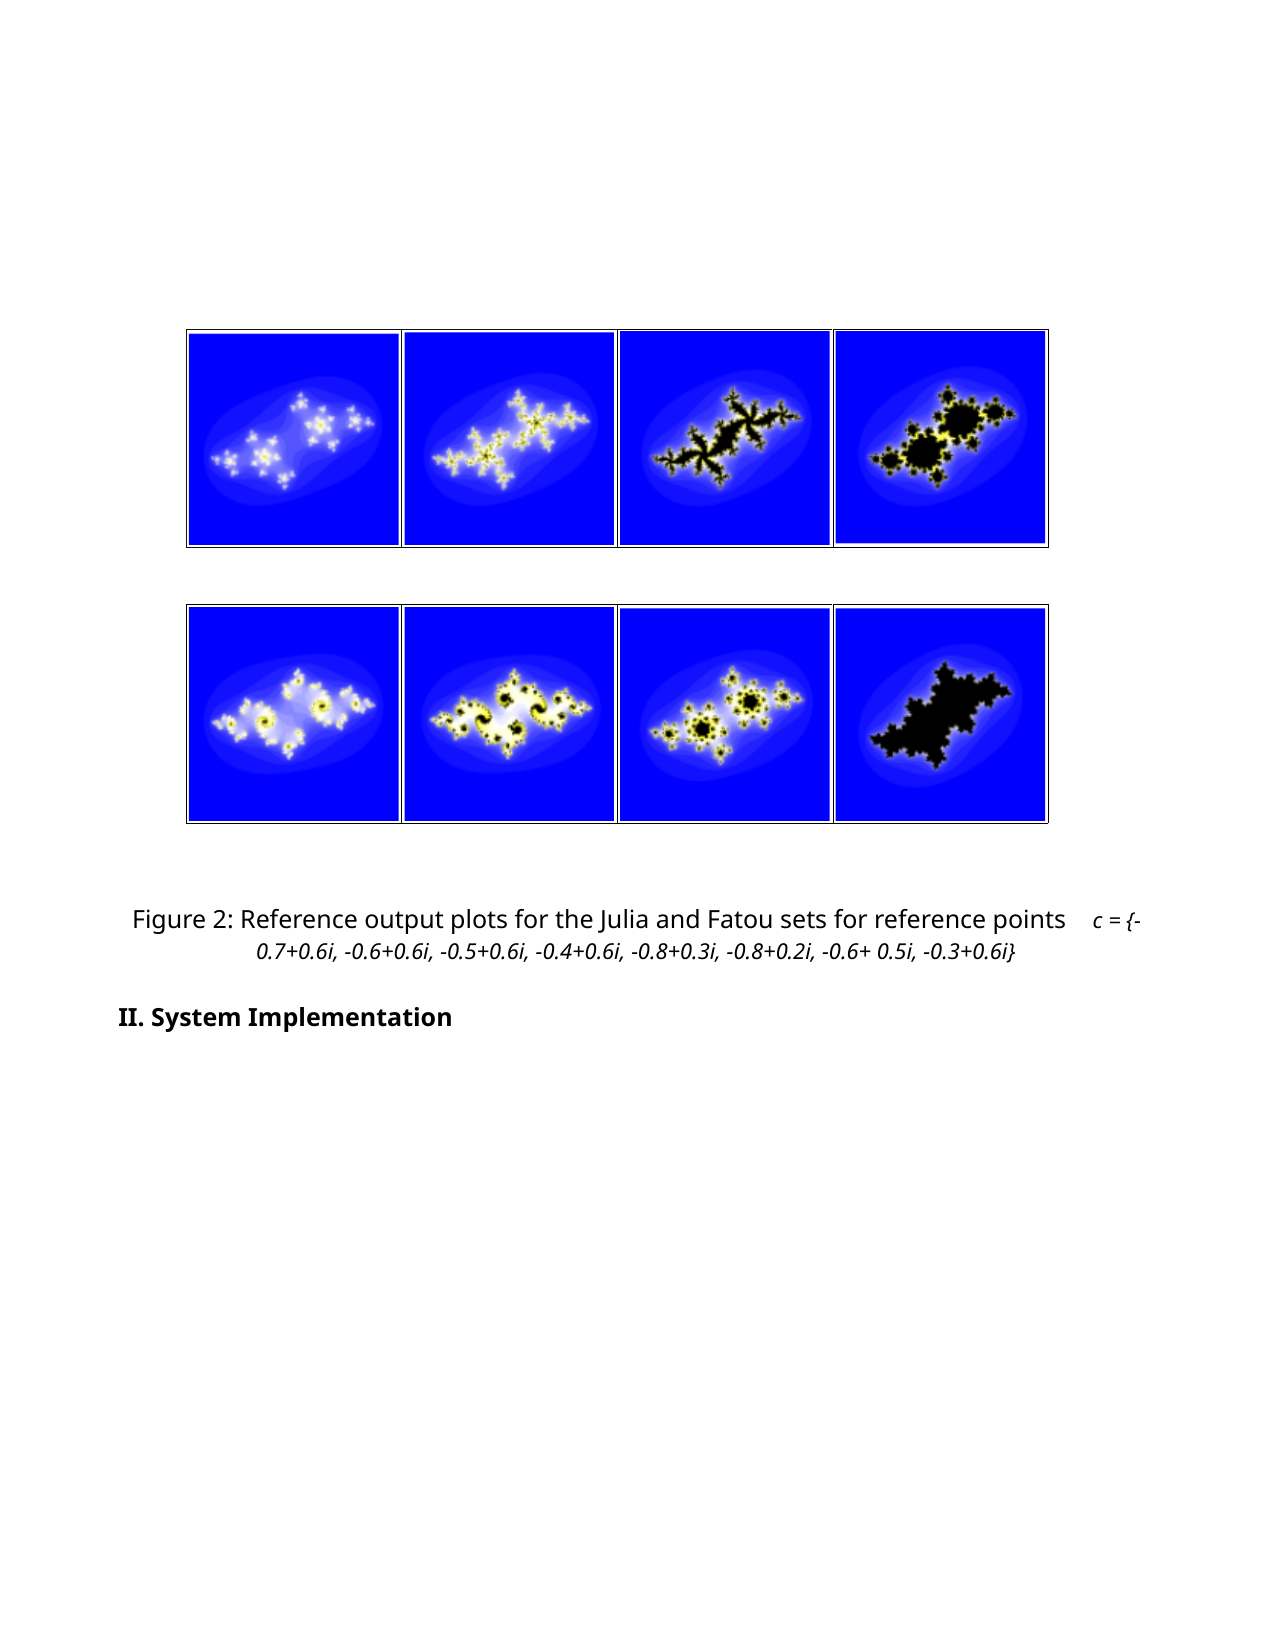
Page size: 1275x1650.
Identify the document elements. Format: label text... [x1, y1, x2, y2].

text Figure 2: Reference output plots for the Julia and Fatou sets for reference points c = {-0.7+0.6i, -0.6+0.6i, -0.5+0.6i, -0.4+0.6i, -0.8+0.3i, -0.8+0.2i, -0.6+ 0.5i, -0.3+0.6i} [118, 902, 1157, 965]
picture [620, 607, 830, 821]
picture [835, 331, 1046, 545]
picture [404, 331, 614, 545]
picture [835, 607, 1046, 821]
picture [188, 607, 399, 821]
picture [620, 331, 830, 545]
picture [188, 331, 399, 545]
text II. System Implementation [118, 999, 1157, 1033]
picture [404, 607, 614, 821]
